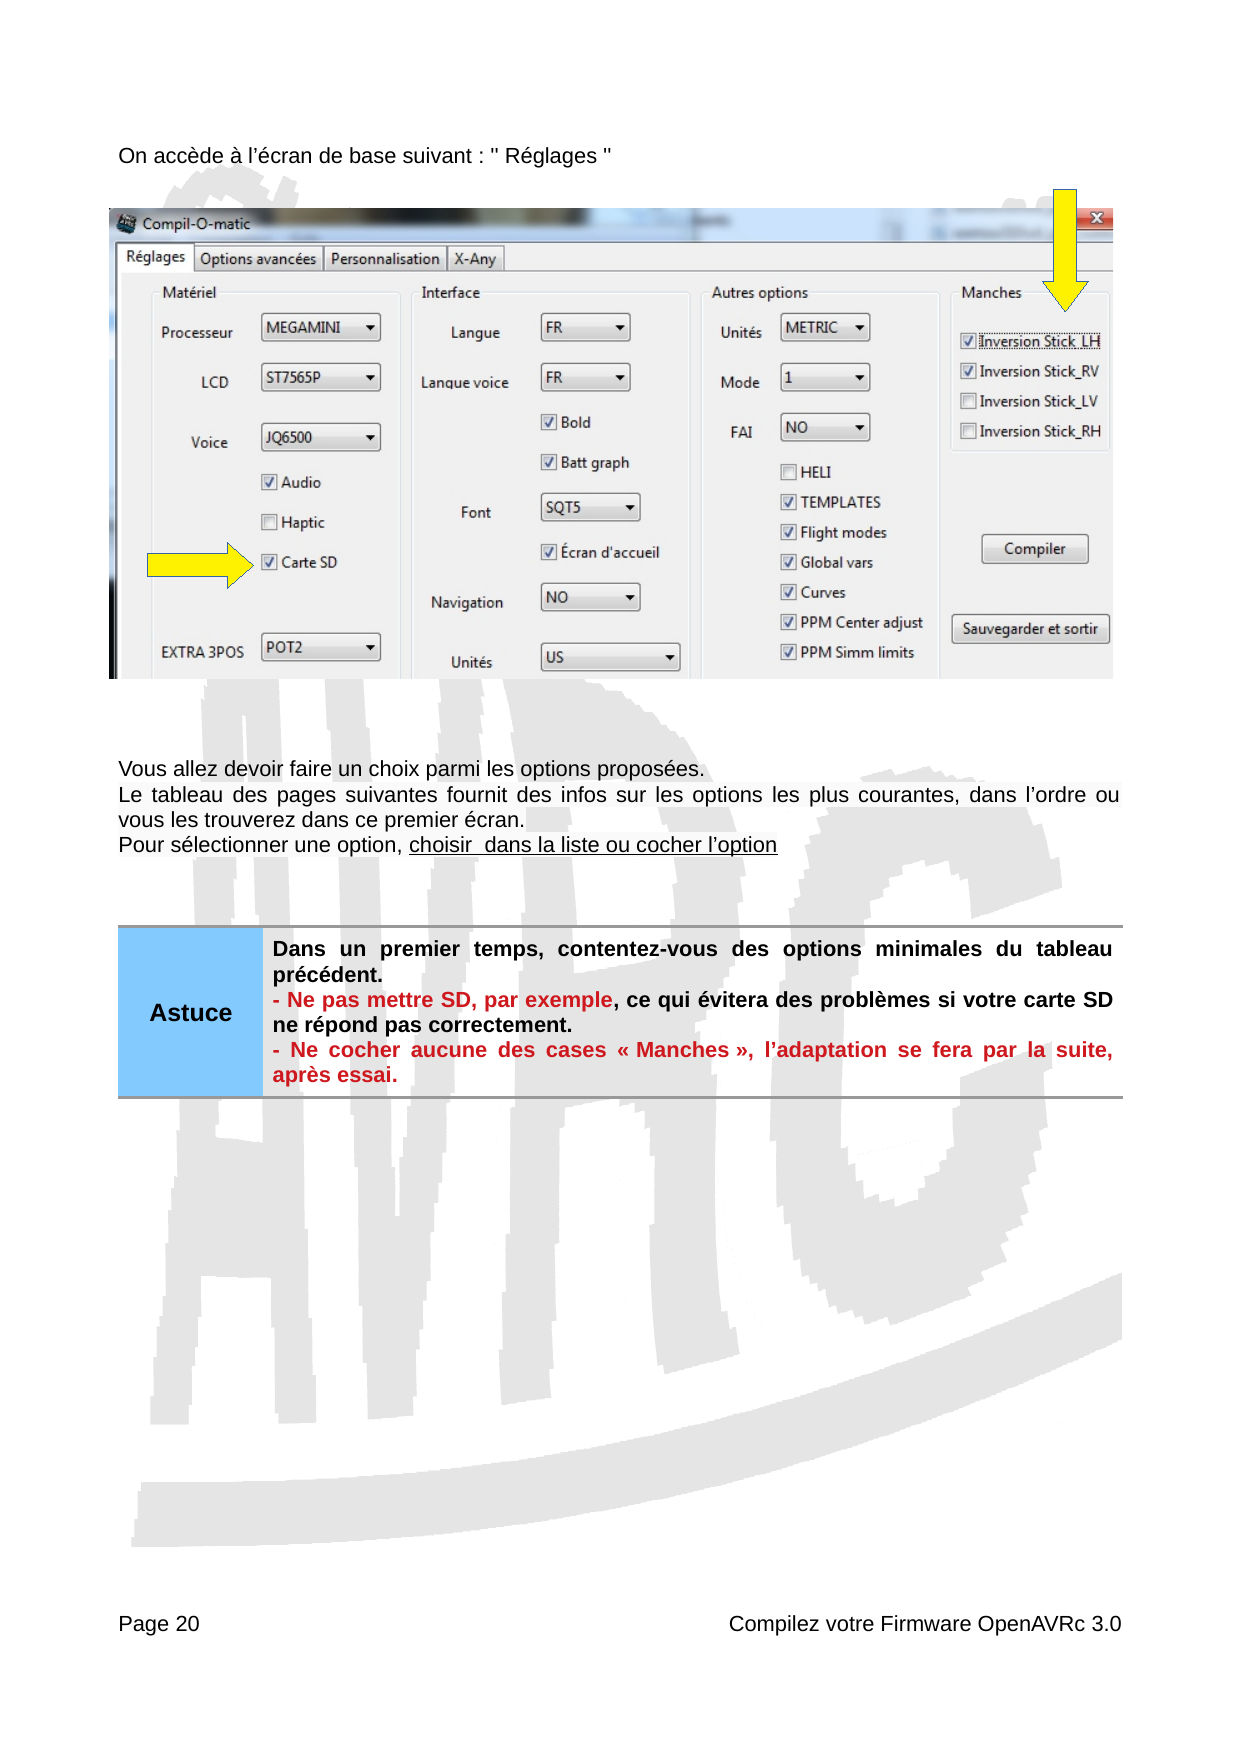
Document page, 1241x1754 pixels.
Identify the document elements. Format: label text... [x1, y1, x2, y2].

text On accède à l’écran de base suivant : '' Réglages '' [118, 143, 1122, 168]
table_header Dans un premier temps, contentez-vous des options minimales du tableau précédent. - Ne pas mettre SD, par exemple, ce qui évitera des problèmes si votre carte SD ne répond pas correctement. - Ne cocher aucune des cases « Manches », l’adaptation se fera par la suite, après essai. [264, 928, 1122, 1096]
text Le tableau des pages suivantes fournit des infos sur les options les plus courantes, dans l’ordre ou vous les trouverez dans ce premier écran. [118, 782, 1122, 832]
text Vous allez devoir faire un choix parmi les options proposées. [118, 756, 1122, 782]
table_header Astuce [118, 928, 263, 1096]
text Pour sélectionner une option, choisir dans la liste ou cocher l’option [118, 832, 1122, 857]
picture [109, 208, 1114, 679]
